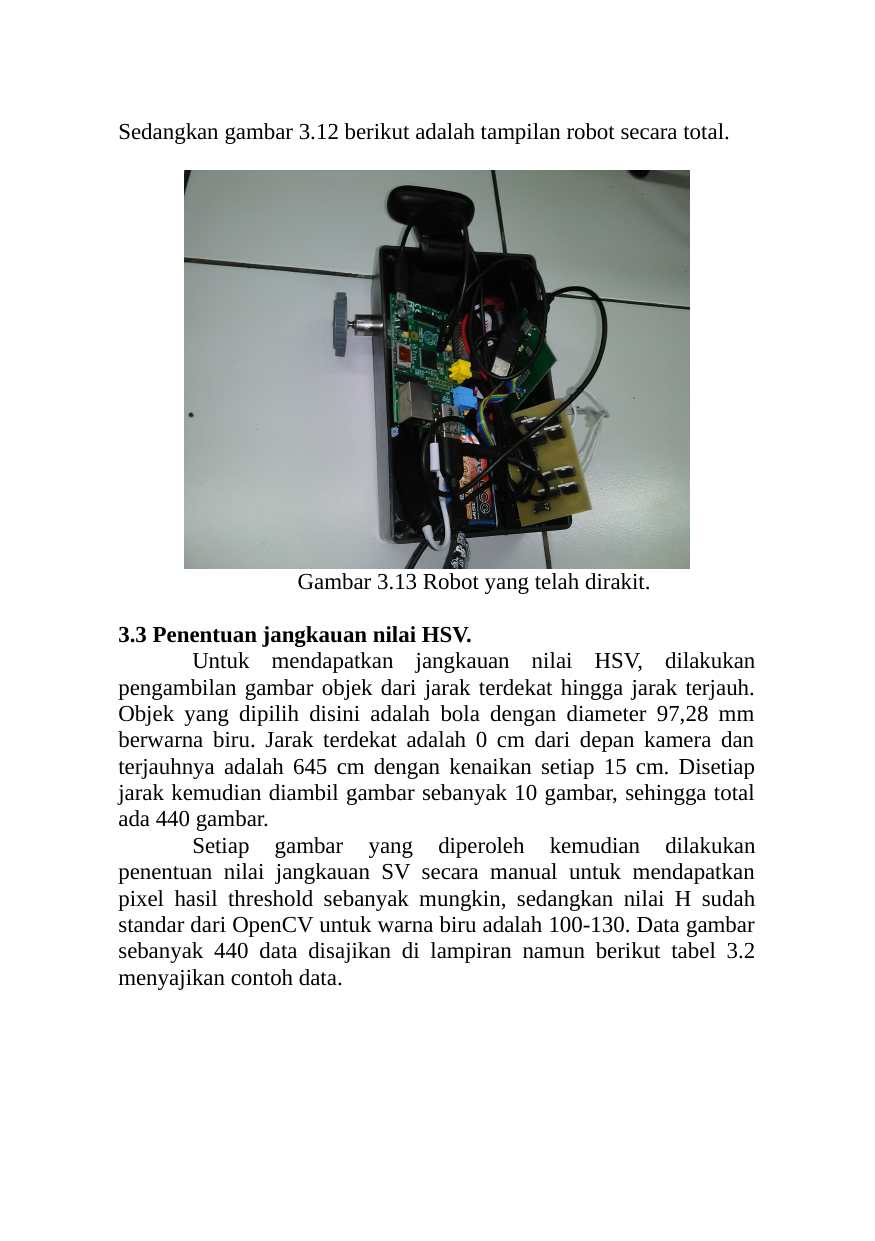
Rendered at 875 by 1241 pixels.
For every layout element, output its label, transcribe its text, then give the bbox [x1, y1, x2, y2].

text Sedangkan gambar 3.12 berikut adalah tampilan robot secara total. [118, 118, 756, 144]
text Gambar 3.13 Robot yang telah dirakit. [118, 171, 756, 595]
text Setiap gambar yang diperoleh kemudian dilakukan penentuan nilai jangkauan SV secara manual untuk mendapatkan pixel hasil threshold sebanyak mungkin, sedangkan nilai H sudah standar dari OpenCV untuk warna biru adalah 100-130. Data gambar sebanyak 440 data disajikan di lampiran namun berikut tabel 3.2 menyajikan contoh data. [118, 832, 756, 990]
picture [184, 170, 690, 569]
text 3.3 Penentuan jangkauan nilai HSV. [118, 621, 756, 647]
text Untuk mendapatkan jangkauan nilai HSV, dilakukan pengambilan gambar objek dari jarak terdekat hingga jarak terjauh. Objek yang dipilih disini adalah bola dengan diameter 97,28 mm berwarna biru. Jarak terdekat adalah 0 cm dari depan kamera dan terjauhnya adalah 645 cm dengan kenaikan setiap 15 cm. Disetiap jarak kemudian diambil gambar sebanyak 10 gambar, sehingga total ada 440 gambar. [118, 647, 756, 832]
